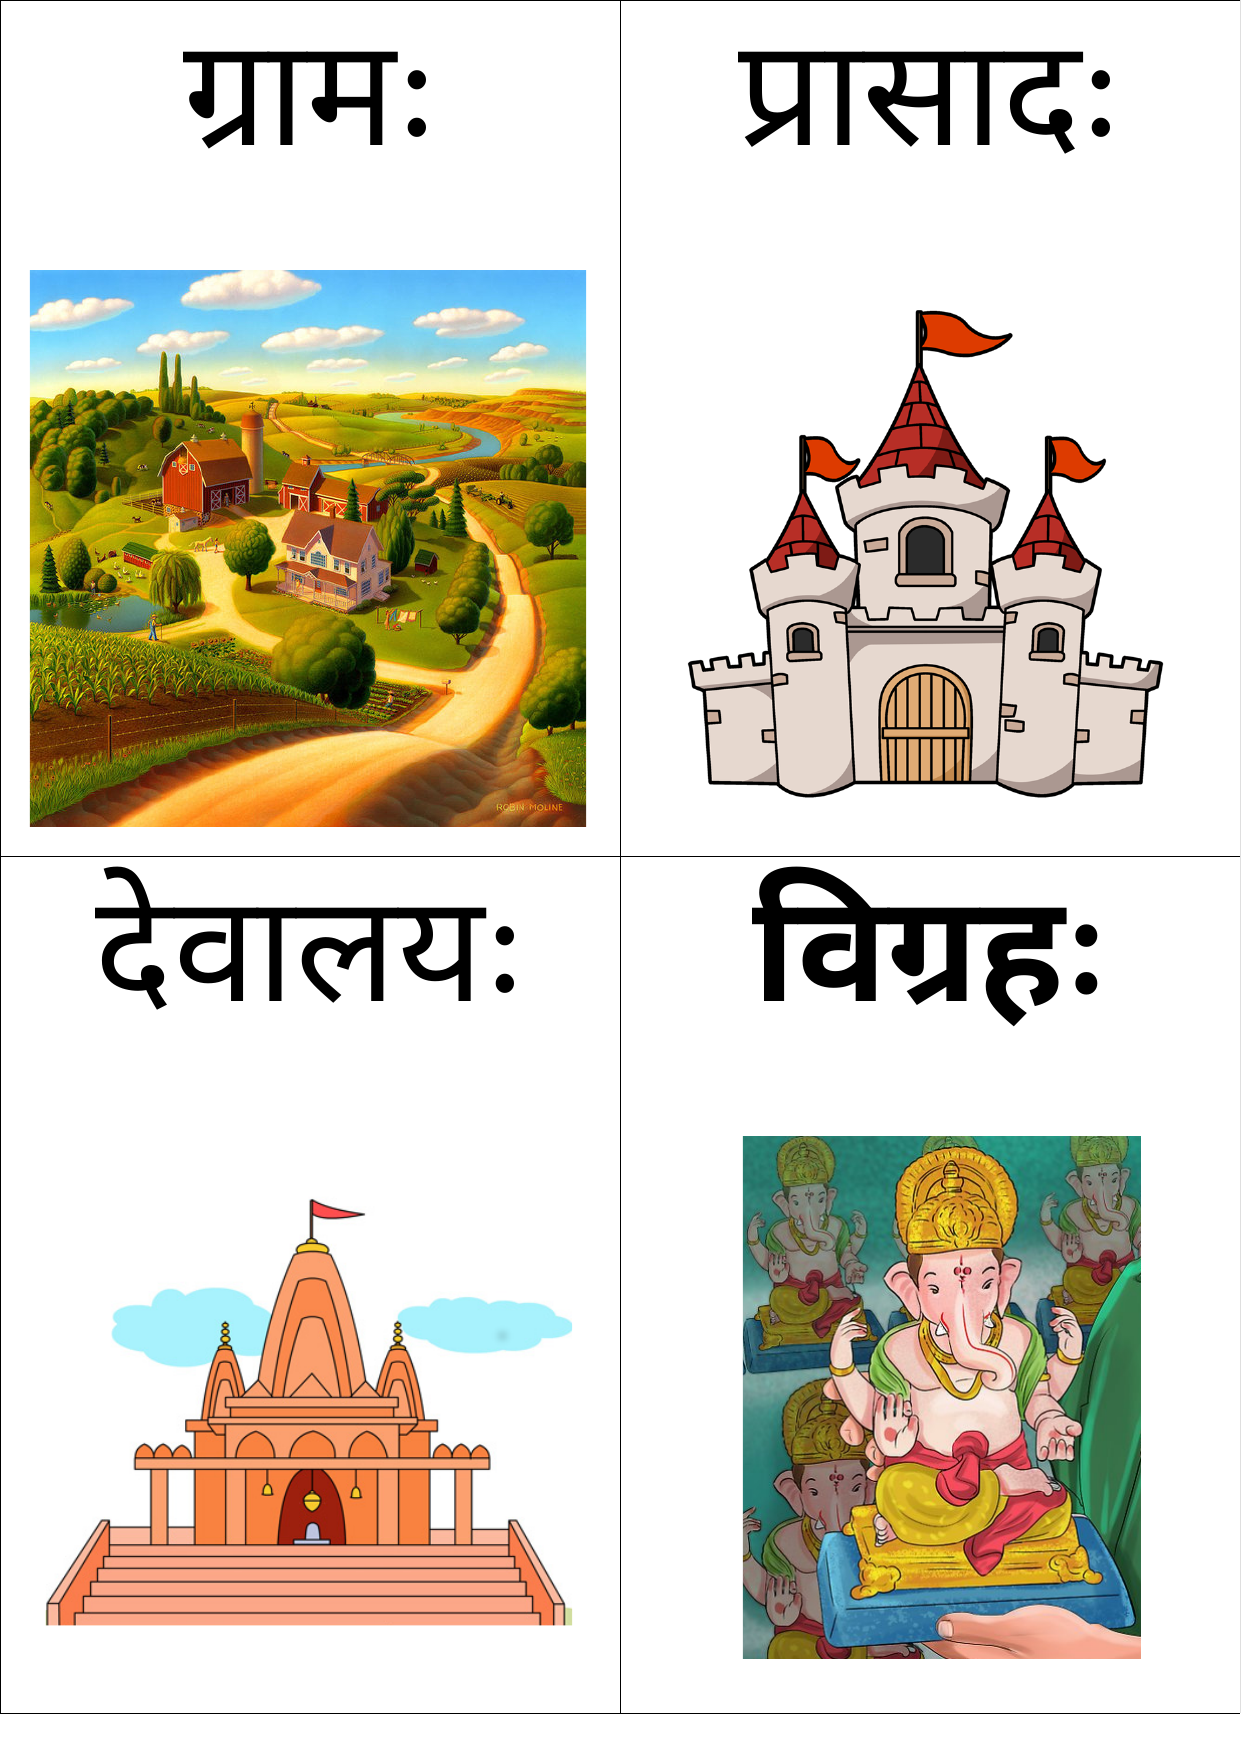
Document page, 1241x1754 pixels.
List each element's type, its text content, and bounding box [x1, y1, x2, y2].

table_cell देवालयः [1, 857, 620, 1712]
table_cell प्रासादः [621, 1, 1240, 856]
picture [742, 1136, 1141, 1659]
picture [45, 1188, 573, 1644]
table_cell ग्रामः [1, 1, 620, 856]
picture [657, 288, 1193, 815]
picture [29, 270, 587, 827]
table_cell विग्रहः [621, 857, 1240, 1712]
